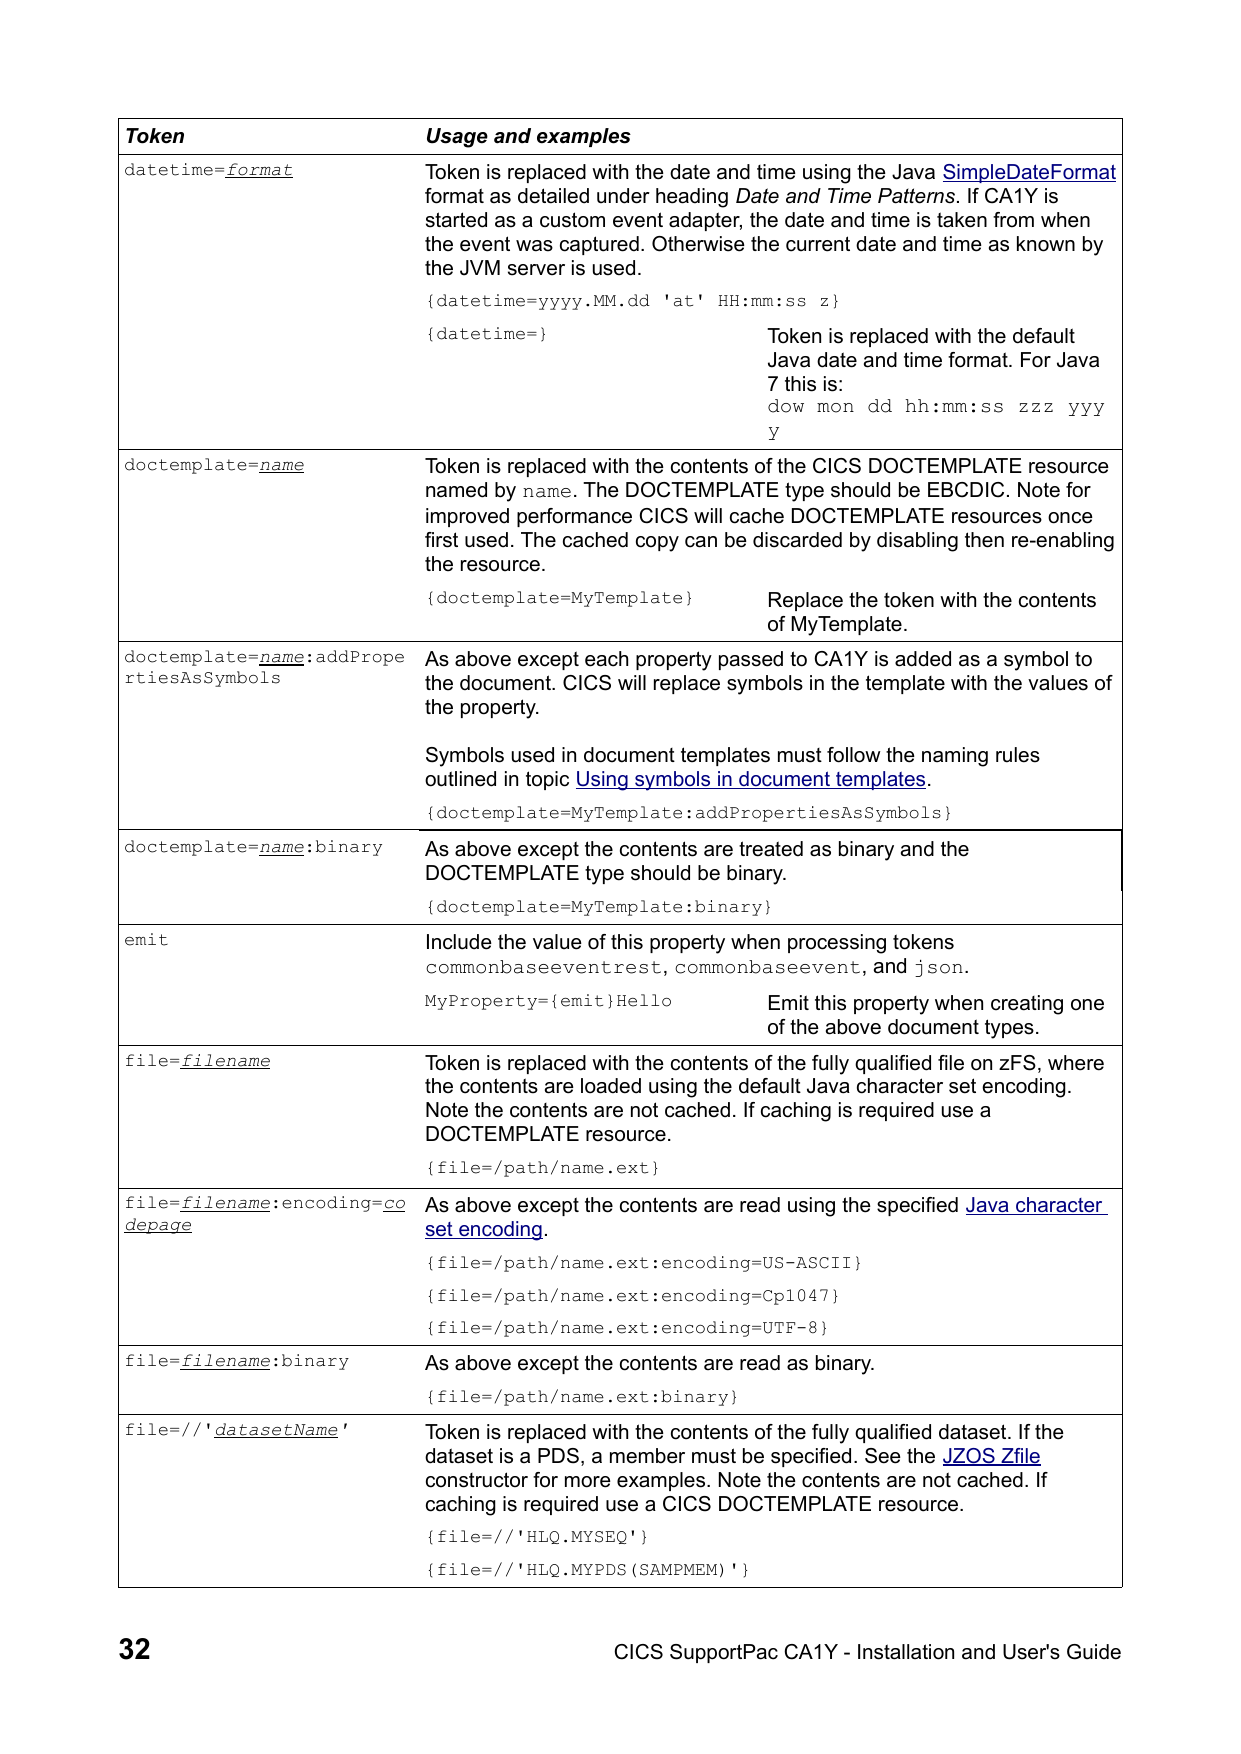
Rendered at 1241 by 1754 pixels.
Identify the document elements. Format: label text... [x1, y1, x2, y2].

table_cell {datetime=yyyy.MM.dd 'at' HH:mm:ss z} [419, 285, 1122, 318]
table_cell Include the value of this property when processing tokens commonbaseeventrest, commonbaseevent, and json. [419, 925, 1122, 985]
table_cell As above except the contents are read as binary. [419, 1346, 1122, 1381]
table_cell Token is replaced with the default Java date and time format. For Java 7 this is: dow mon dd hh:mm:ss zzz yyyy [761, 318, 1122, 448]
table_cell doctemplate=name:addPropertiesAsSymbols [119, 642, 419, 829]
table_cell {doctemplate=MyTemplate} [419, 582, 761, 641]
table_cell datetime=format [119, 155, 419, 448]
table_cell [761, 1152, 1122, 1187]
table_header Token [119, 119, 419, 154]
table_cell Token is replaced with the contents of the fully qualified dataset. If the dataset is a PDS, a member must be specified. See the JZOS Zfile constructor for more examples. Note the contents are not cached. If caching is required use a CICS DOCTEMPLATE resource. [419, 1415, 1122, 1521]
table_cell As above except the contents are read using the specified Java character set encoding. [419, 1189, 1122, 1247]
table_cell As above except each property passed to CA1Y is added as a symbol to the document. CICS will replace symbols in the template with the values of the property. Symbols used in document templates must follow the naming rules outlined in topic Using symbols in document templates. [419, 642, 1122, 797]
table_cell {file=/path/name.ext:encoding=UTF-8} [419, 1313, 1122, 1345]
table_cell {file=/path/name.ext:encoding=US-ASCII} [419, 1247, 1122, 1280]
table_cell doctemplate=name:binary [119, 830, 419, 924]
table_cell Token is replaced with the contents of the CICS DOCTEMPLATE resource named by name. The DOCTEMPLATE type should be EBCDIC. Note for improved performance CICS will cache DOCTEMPLATE resources once first used. The cached copy can be discarded by disabling then re-enabling the resource. [419, 450, 1122, 582]
table_cell Replace the token with the contents of MyTemplate. [761, 582, 1122, 641]
table_cell Token is replaced with the date and time using the Java SimpleDateFormat format as detailed under heading Date and Time Patterns. If CA1Y is started as a custom event adapter, the date and time is taken from when the event was captured. Otherwise the current date and time as known by the JVM server is used. [419, 155, 1122, 285]
table_cell file=filename:binary [119, 1346, 419, 1414]
table_cell Emit this property when creating one of the above document types. [761, 985, 1122, 1044]
table_cell {file=//'HLQ.MYSEQ'} [419, 1521, 1122, 1554]
table_cell {file=/path/name.ext} [419, 1152, 761, 1187]
table_cell {file=/path/name.ext:binary} [419, 1381, 1122, 1414]
table_cell {file=/path/name.ext:encoding=Cp1047} [419, 1280, 1122, 1312]
table_cell file=filename [119, 1046, 419, 1187]
table_cell {file=//'HLQ.MYPDS(SAMPMEM)'} [419, 1554, 1122, 1587]
table_header Usage and examples [419, 119, 1122, 154]
table_cell file=filename:encoding=codepage [119, 1189, 419, 1345]
table_cell emit [119, 925, 419, 1044]
table_cell {doctemplate=MyTemplate:addPropertiesAsSymbols} [419, 797, 1122, 829]
table_cell Token is replaced with the contents of the fully qualified file on zFS, where the contents are loaded using the default Java character set encoding. Note the contents are not cached. If caching is required use a DOCTEMPLATE resource. [419, 1046, 1122, 1152]
table_cell doctemplate=name [119, 450, 419, 641]
table_cell MyProperty={emit}Hello [419, 985, 761, 1044]
table_cell As above except the contents are treated as binary and the DOCTEMPLATE type should be binary. [419, 831, 1121, 891]
table_cell {datetime=} [419, 318, 761, 448]
table_cell file=//'datasetName' [119, 1415, 419, 1587]
table_cell {doctemplate=MyTemplate:binary} [419, 891, 1122, 924]
